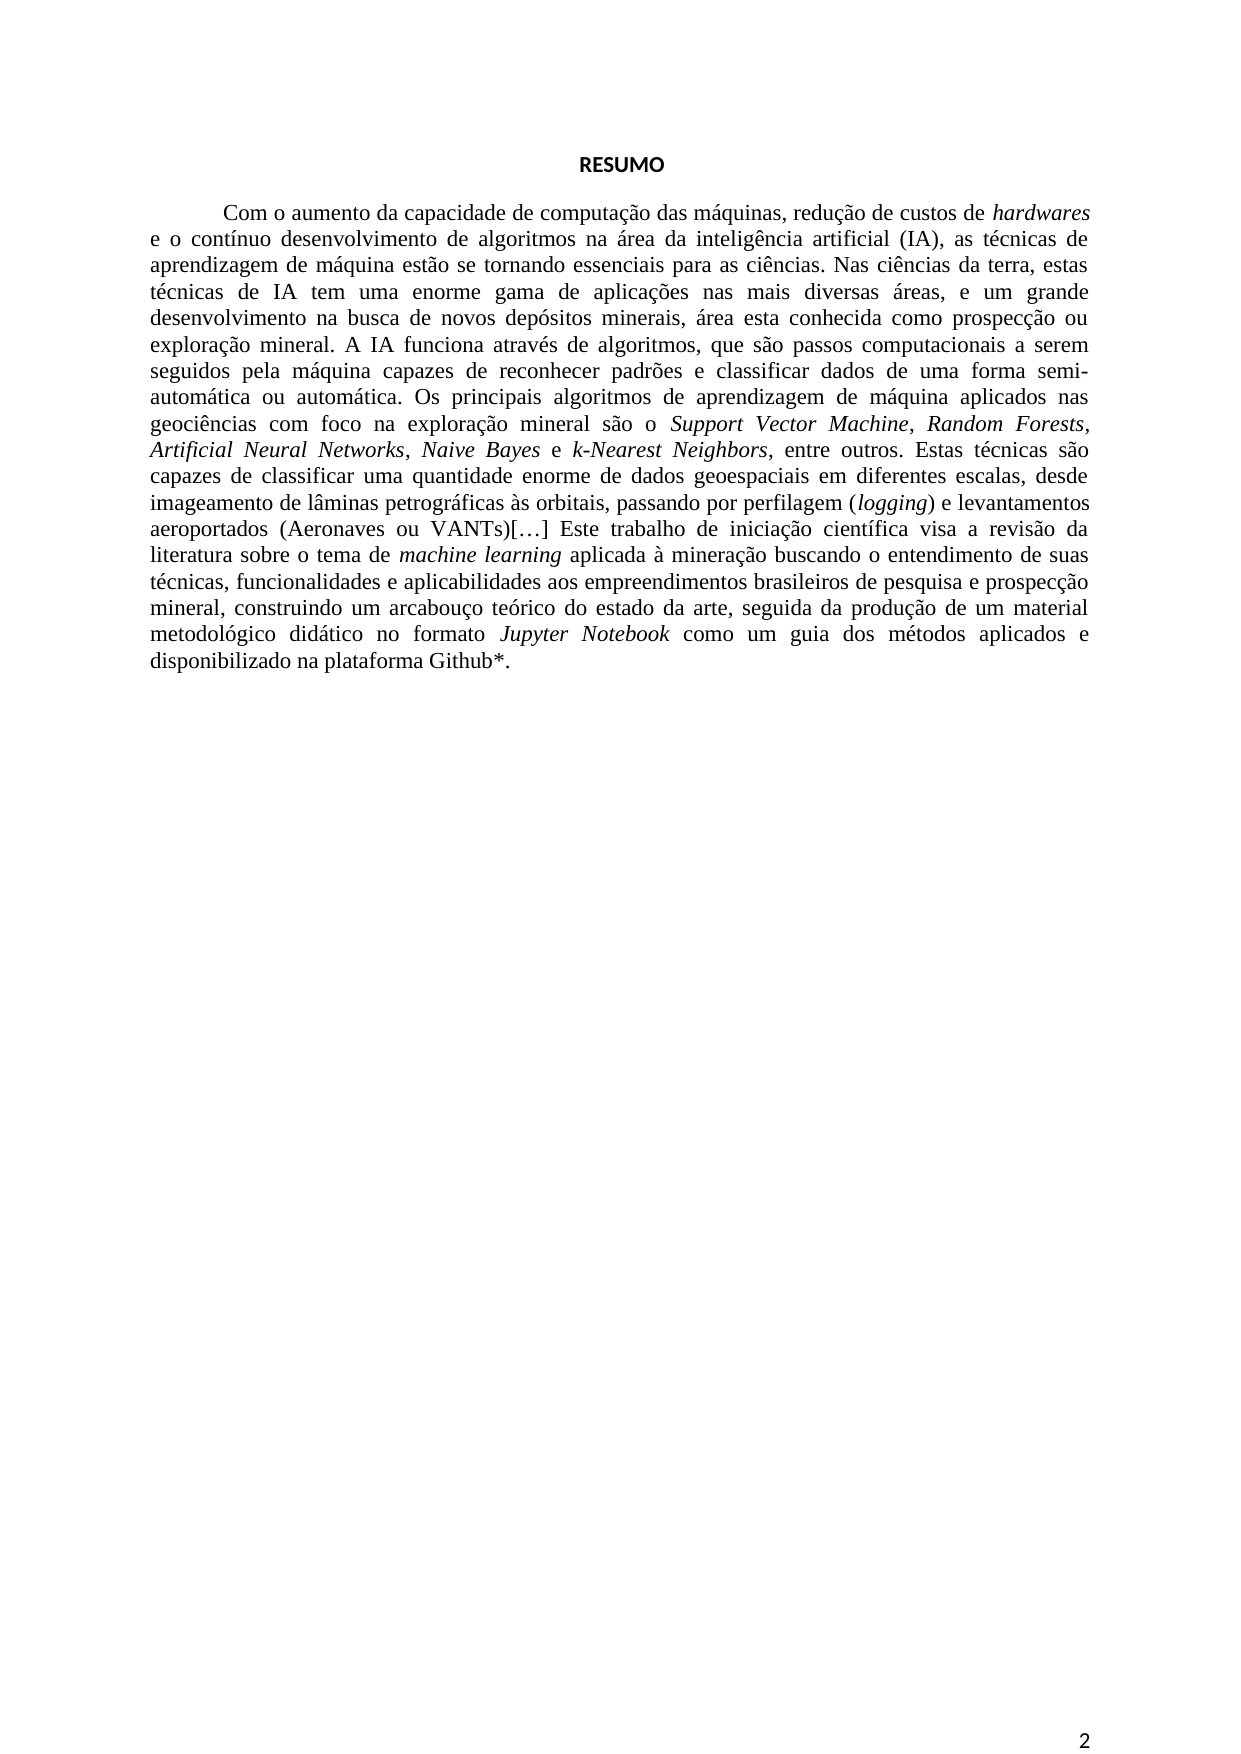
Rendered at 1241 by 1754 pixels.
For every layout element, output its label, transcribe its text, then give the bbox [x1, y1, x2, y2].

subtitle RESUMO [153, 150, 1090, 178]
text Com o aumento da capacidade de computação das máquinas, redução de custos de hardwares e o contínuo desenvolvimento de algoritmos na área da inteligência artificial (IA), as técnicas de aprendizagem de máquina estão se tornando essenciais para as ciências. Nas ciências da terra, estas técnicas de IA tem uma enorme gama de aplicações nas mais diversas áreas, e um grande desenvolvimento na busca de novos depósitos minerais, área esta conhecida como prospecção ou exploração mineral. A IA funciona através de algoritmos, que são passos computacionais a serem seguidos pela máquina capazes de reconhecer padrões e classificar dados de uma forma semi-automática ou automática. Os principais algoritmos de aprendizagem de máquina aplicados nas geociências com foco na exploração mineral são o Support Vector Machine, Random Forests, Artificial Neural Networks, Naive Bayes e k-Nearest Neighbors, entre outros. Estas técnicas são capazes de classificar uma quantidade enorme de dados geoespaciais em diferentes escalas, desde imageamento de lâminas petrográficas às orbitais, passando por perfilagem (logging) e levantamentos aeroportados (Aeronaves ou VANTs)[…] Este trabalho de iniciação científica visa a revisão da literatura sobre o tema de machine learning aplicada à mineração buscando o entendimento de suas técnicas, funcionalidades e aplicabilidades aos empreendimentos brasileiros de pesquisa e prospecção mineral, construindo um arcabouço teórico do estado da arte, seguida da produção de um material metodológico didático no formato Jupyter Notebook como um guia dos métodos aplicados e disponibilizado na plataforma Github*. [150, 199, 1090, 673]
